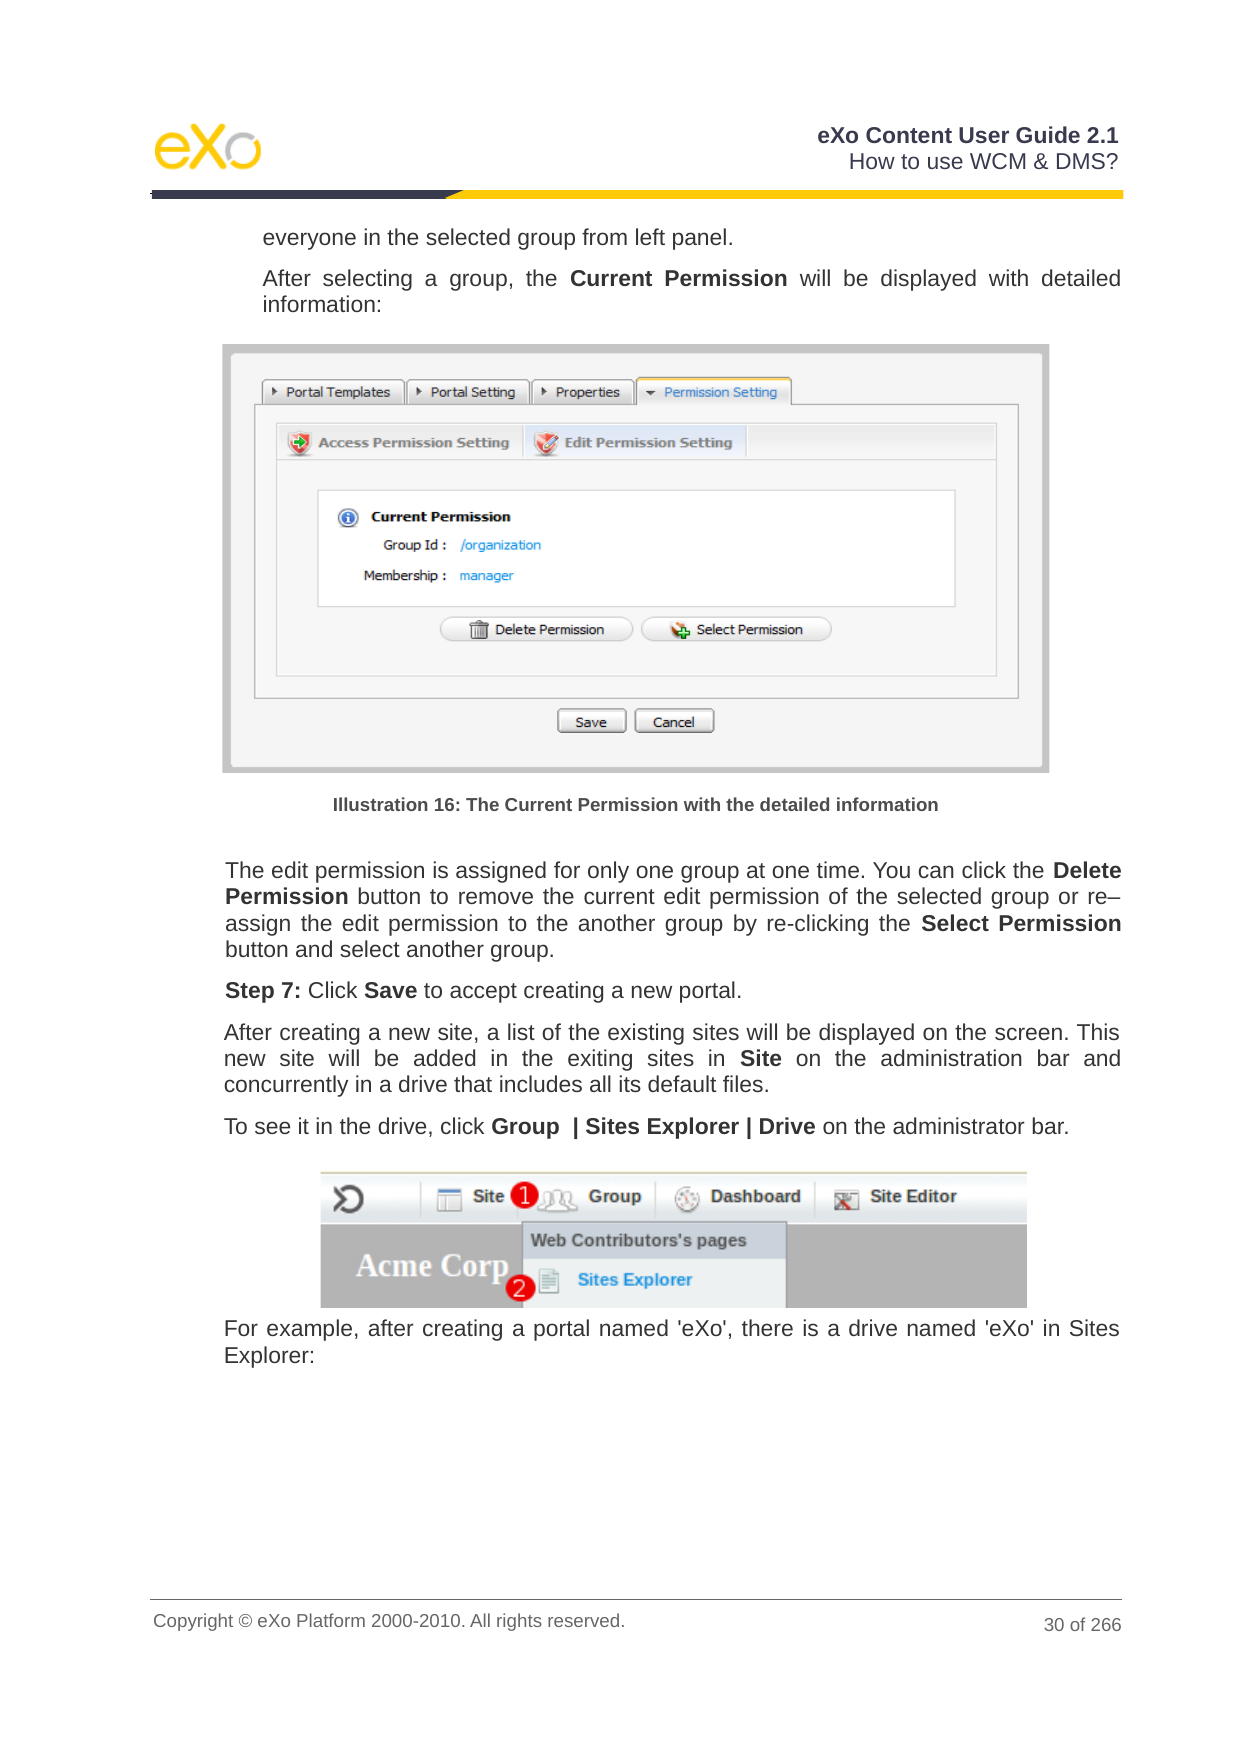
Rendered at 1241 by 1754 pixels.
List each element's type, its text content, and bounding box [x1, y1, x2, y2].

list everyone in the selected group from left panel. [225, 223, 1122, 250]
text For example, after creating a portal named 'eXo', there is a drive named 'eXo' in Sites Explorer: [223, 1154, 1122, 1368]
list After selecting a group, the Current Permission will be displayed with detailed information: [225, 265, 1122, 318]
list The edit permission is assigned for only one group at one time. You can click the Delete Permission button to remove the current edit permission of the selected group or re–assign the edit permission to the another group by re-clicking the Select Permission button and select another group. [187, 857, 1122, 962]
text To see it in the drive, click Group | Sites Explorer | Drive on the administrator bar. [223, 1113, 1122, 1139]
list Illustration 16: The Current Permission with the detailed information [171, 419, 1101, 816]
picture [155, 123, 262, 170]
picture [222, 344, 1050, 773]
list Step 7: Click Save to accept creating a new portal. [187, 977, 1122, 1004]
text After creating a new site, a list of the existing sites will be displayed on the screen. This new site will be added in the exiting sites in Site on the administration bar and concurrently in a drive that includes all its default files. [223, 1019, 1122, 1098]
picture [320, 1171, 1027, 1308]
picture [151, 190, 1124, 199]
